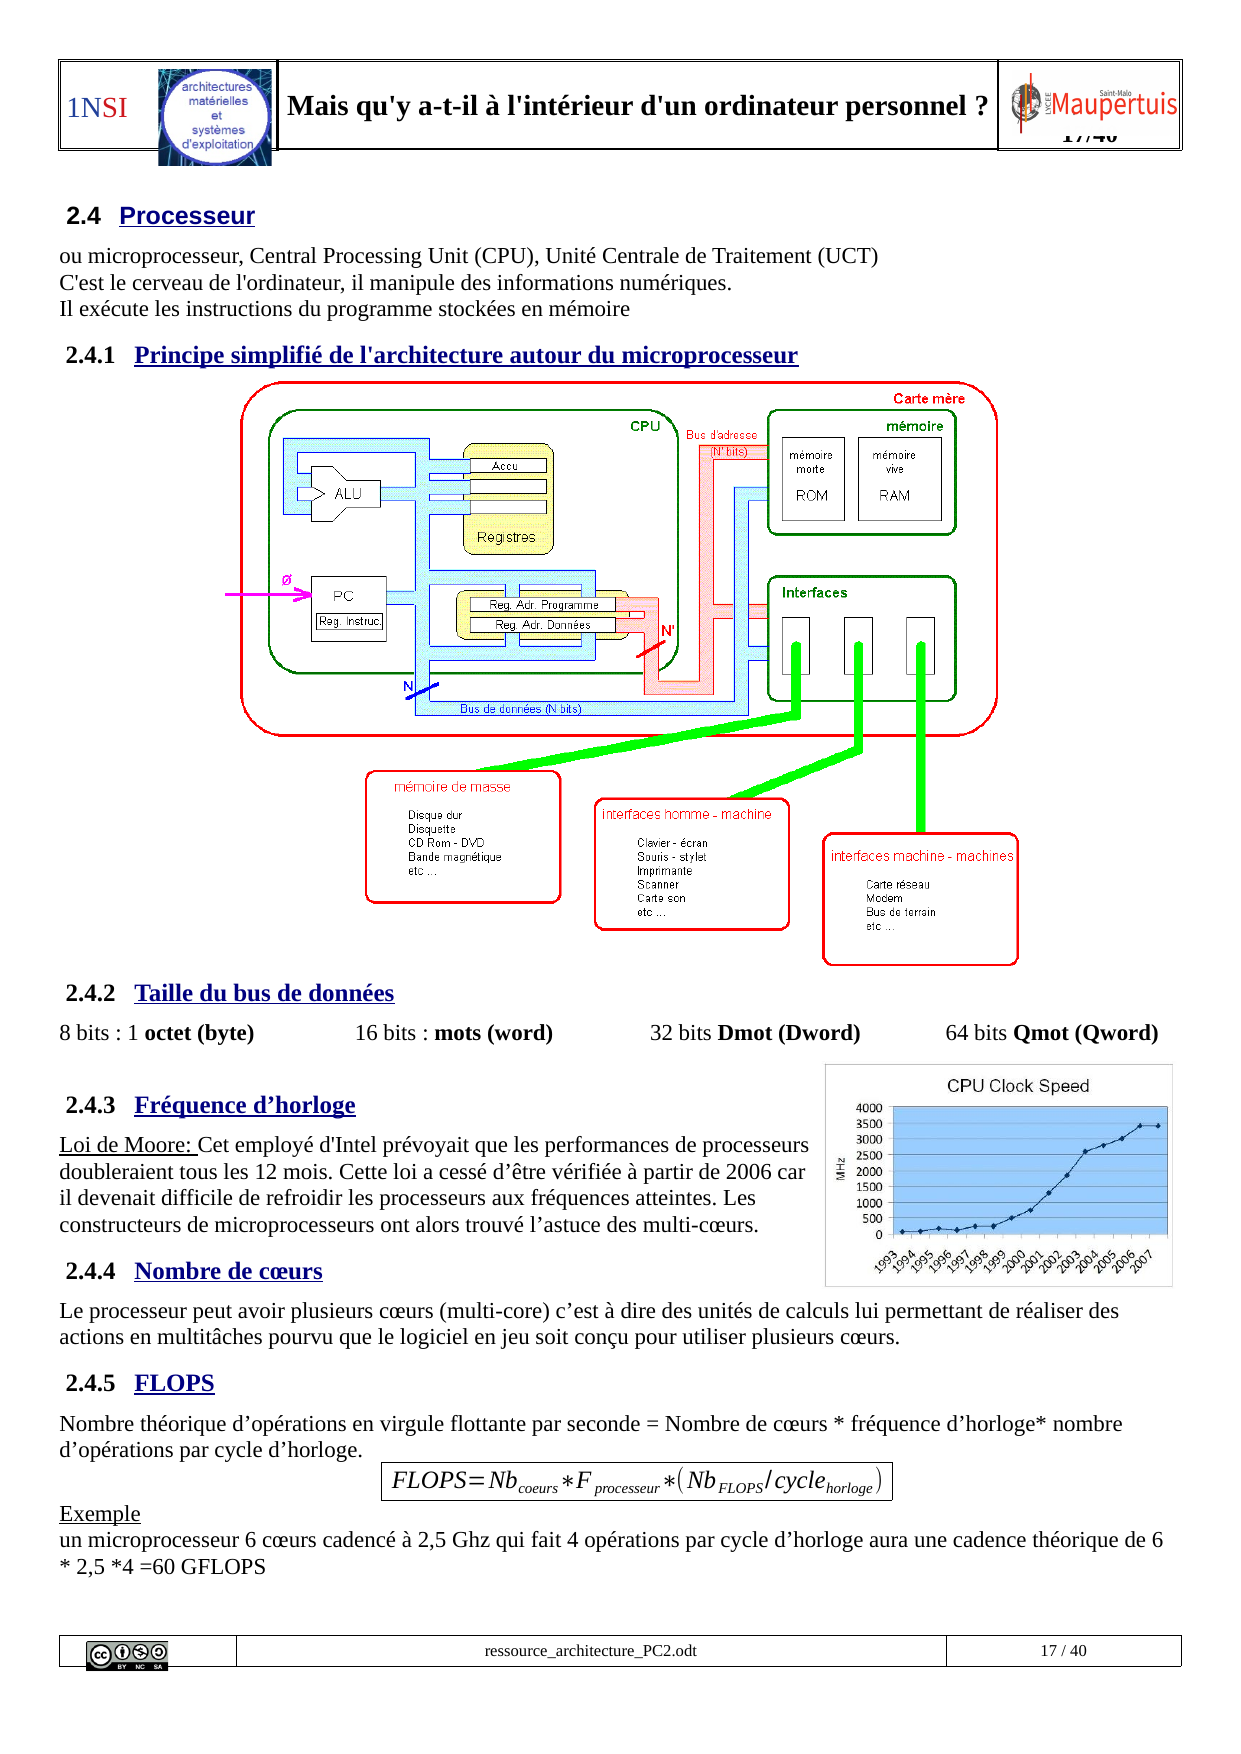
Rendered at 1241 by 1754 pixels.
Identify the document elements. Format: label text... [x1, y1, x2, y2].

text C'est le cerveau de l'ordinateur, il manipule des informations numériques. [59, 269, 1181, 295]
text Loi de Moore: Cet employé d'Intel prévoyait que les performances de processeurs doubleraient tous les 12 mois. Cette loi a cessé d’être vérifiée à partir de 2006 car il devenait difficile de refroidir les processeurs aux fréquences atteintes. Les constructeurs de microprocesseurs ont alors trouvé l’astuce des multi-cœurs. [59, 1132, 821, 1237]
subtitle Fréquence d’horloge [59, 1090, 821, 1119]
text Nombre théorique d’opérations en virgule flottante par seconde = Nombre de cœurs * fréquence d’horloge* nombre d’opérations par cycle d’horloge. [59, 1410, 1181, 1500]
picture [224, 378, 1023, 972]
picture [1011, 70, 1179, 136]
text Exemple [59, 1500, 1181, 1526]
subtitle Nombre de cœurs [59, 1256, 821, 1284]
text Le processeur peut avoir plusieurs cœurs (multi-core) c’est à dire des unités de calculs lui permettant de réaliser des actions en multitâches pourvu que le logiciel en jeu soit conçu pour utiliser plusieurs cœurs. [59, 1297, 1181, 1350]
subtitle Processeur [59, 201, 1181, 230]
picture [86, 1641, 169, 1672]
subtitle FLOPS [59, 1368, 1181, 1397]
text 8 bits : 1 octet (byte) 16 bits : mots (word) 32 bits Dmot (Dword) 64 bits Qmot (Qword) [59, 1019, 1181, 1045]
picture [158, 69, 272, 166]
subtitle Taille du bus de données [59, 978, 1181, 1006]
text ou microprocesseur, Central Processing Unit (CPU), Unité Centrale de Traitement (UCT) [59, 242, 1181, 269]
text Il exécute les instructions du programme stockées en mémoire [59, 295, 1181, 321]
subtitle Principe simplifié de l'architecture autour du microprocesseur [59, 340, 1181, 369]
text un microprocesseur 6 cœurs cadencé à 2,5 Ghz qui fait 4 opérations par cycle d’horloge aura une cadence théorique de 6 * 2,5 *4 =60 GFLOPS [59, 1526, 1181, 1579]
picture [821, 1061, 1178, 1289]
